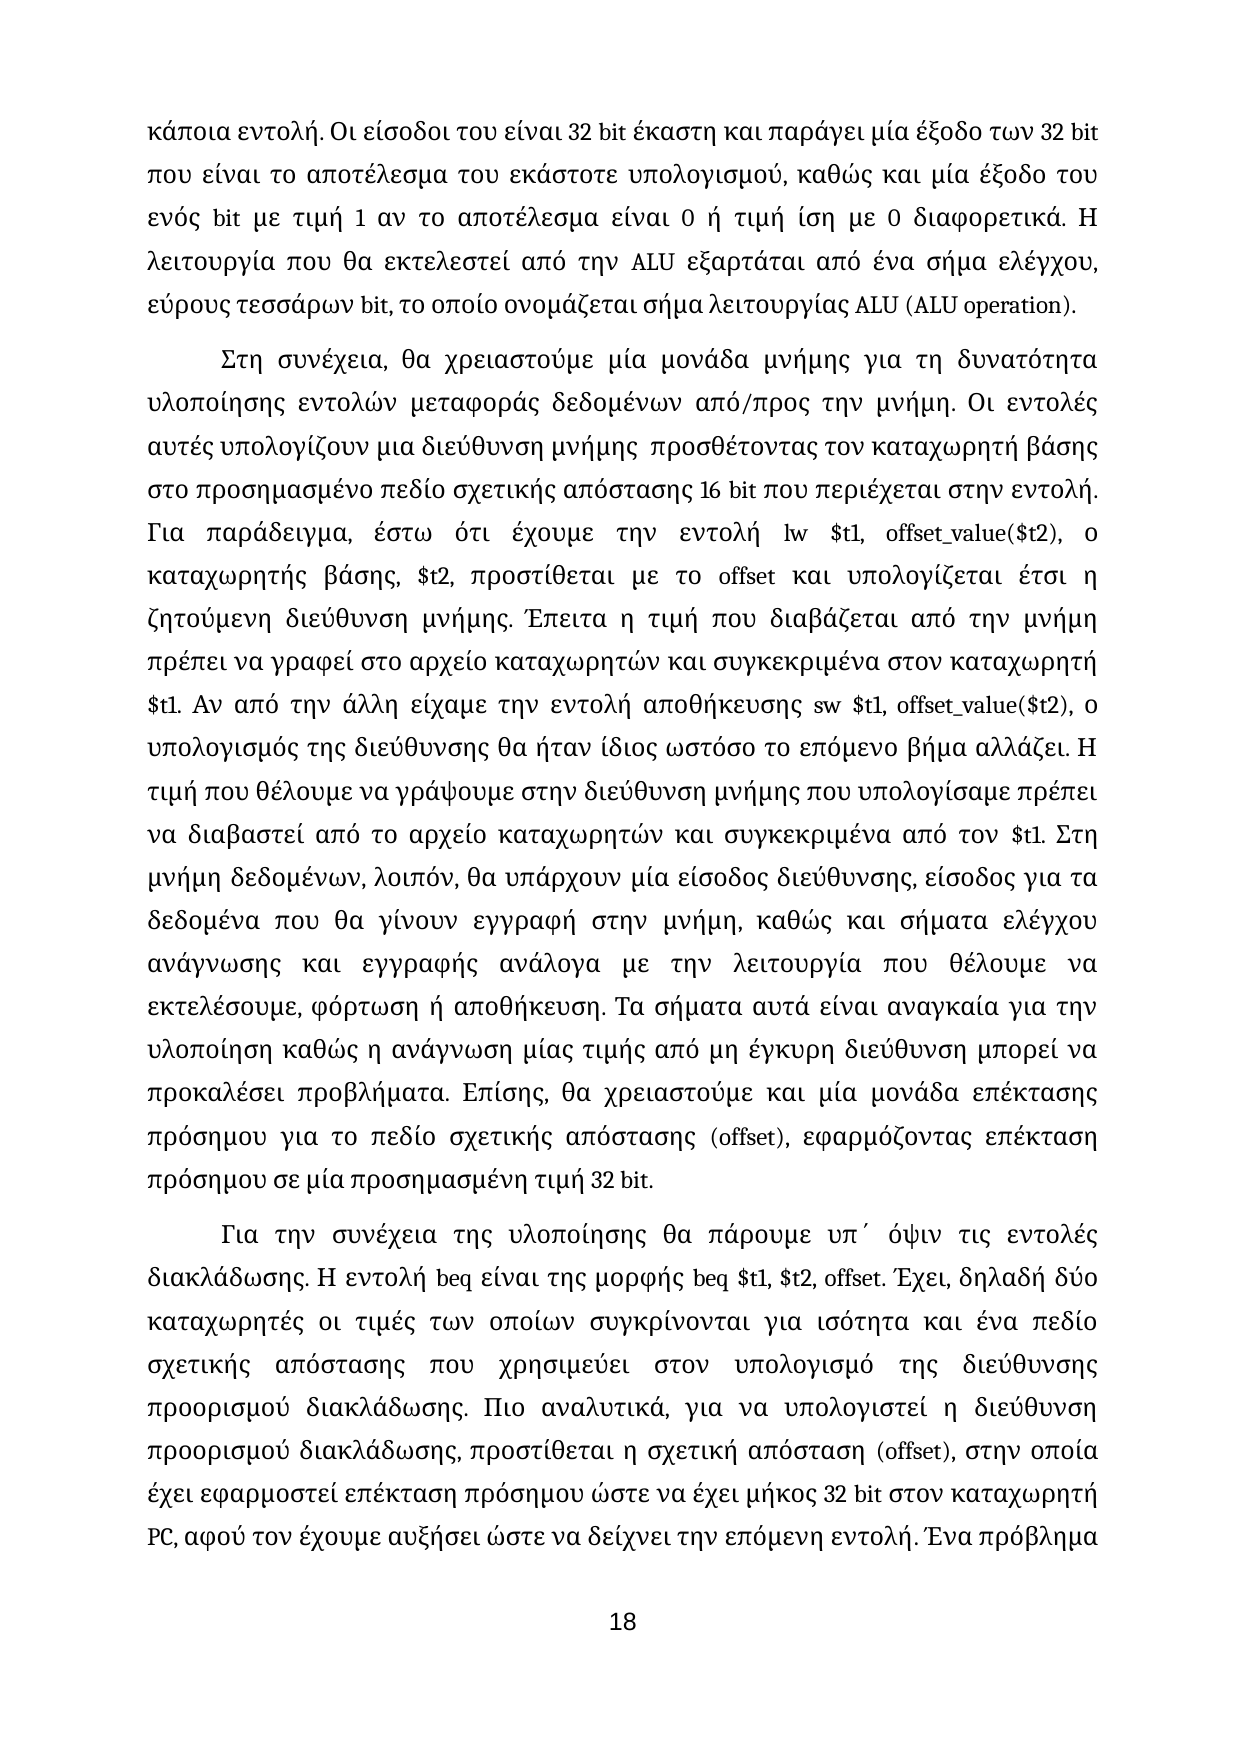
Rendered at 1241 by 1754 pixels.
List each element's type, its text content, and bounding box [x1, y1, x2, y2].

text Για την συνέχεια της υλοποίησης θα πάρουμε υπ΄ όψιν τις εντολές διακλάδωσης. Η εντολή beq είναι της μορφής beq $t1, $t2, offset. Έχει, δηλαδή δύο καταχωρητές οι τιμές των οποίων συγκρίνονται για ισότητα και ένα πεδίο σχετικής απόστασης που χρησιμεύει στον υπολογισμό της διεύθυνσης προορισμού διακλάδωσης. Πιο αναλυτικά, για να υπολογιστεί η διεύθυνση προορισμού διακλάδωσης, προστίθεται η σχετική απόσταση (offset), στην οποία έχει εφαρμοστεί επέκταση πρόσημου ώστε να έχει μήκος 32 bit στον καταχωρητή PC, αφού τον έχουμε αυξήσει ώστε να δείχνει την επόμενη εντολή. Ένα πρόβλημα [147, 1221, 1098, 1552]
text Στη συνέχεια, θα χρειαστούμε μία μονάδα μνήμης για τη δυνατότητα υλοποίησης εντολών μεταφοράς δεδομένων από/προς την μνήμη. Οι εντολές αυτές υπολογίζουν μια διεύθυνση μνήμης προσθέτοντας τον καταχωρητή βάσης στο προσημασμένο πεδίο σχετικής απόστασης 16 bit που περιέχεται στην εντολή. Για παράδειγμα, έστω ότι έχουμε την εντολή lw $t1, offset_value($t2), ο καταχωρητής βάσης, $t2, προστίθεται με το offset και υπολογίζεται έτσι η ζητούμενη διεύθυνση μνήμης. Έπειτα η τιμή που διαβάζεται από την μνήμη πρέπει να γραφεί στο αρχείο καταχωρητών και συγκεκριμένα στον καταχωρητή $t1. Αν από την άλλη είχαμε την εντολή αποθήκευσης sw $t1, offset_value($t2), ο υπολογισμός της διεύθυνσης θα ήταν ίδιος ωστόσο το επόμενο βήμα αλλάζει. Η τιμή που θέλουμε να γράψουμε στην διεύθυνση μνήμης που υπολογίσαμε πρέπει να διαβαστεί από το αρχείο καταχωρητών και συγκεκριμένα από τον $t1. Στη μνήμη δεδομένων, λοιπόν, θα υπάρχουν μία είσοδος διεύθυνσης, είσοδος για τα δεδομένα που θα γίνουν εγγραφή στην μνήμη, καθώς και σήματα ελέγχου ανάγνωσης και εγγραφής ανάλογα με την λειτουργία που θέλουμε να εκτελέσουμε, φόρτωση ή αποθήκευση. Τα σήματα αυτά είναι αναγκαία για την υλοποίηση καθώς η ανάγνωση μίας τιμής από μη έγκυρη διεύθυνση μπορεί να προκαλέσει προβλήματα. Επίσης, θα χρειαστούμε και μία μονάδα επέκτασης πρόσημου για το πεδίο σχετικής απόστασης (offset), εφαρμόζοντας επέκταση πρόσημου σε μία προσημασμένη τιμή 32 bit. [147, 346, 1098, 1194]
text κάποια εντολή. Οι είσοδοι του είναι 32 bit έκαστη και παράγει μία έξοδο των 32 bit που είναι το αποτέλεσμα του εκάστοτε υπολογισμού, καθώς και μία έξοδο του ενός bit με τιμή 1 αν το αποτέλεσμα είναι 0 ή τιμή ίση με 0 διαφορετικά. Η λειτουργία που θα εκτελεστεί από την ALU εξαρτάται από ένα σήμα ελέγχου, εύρους τεσσάρων bit, το οποίο ονομάζεται σήμα λειτουργίας ALU (ALU operation). [147, 118, 1098, 319]
